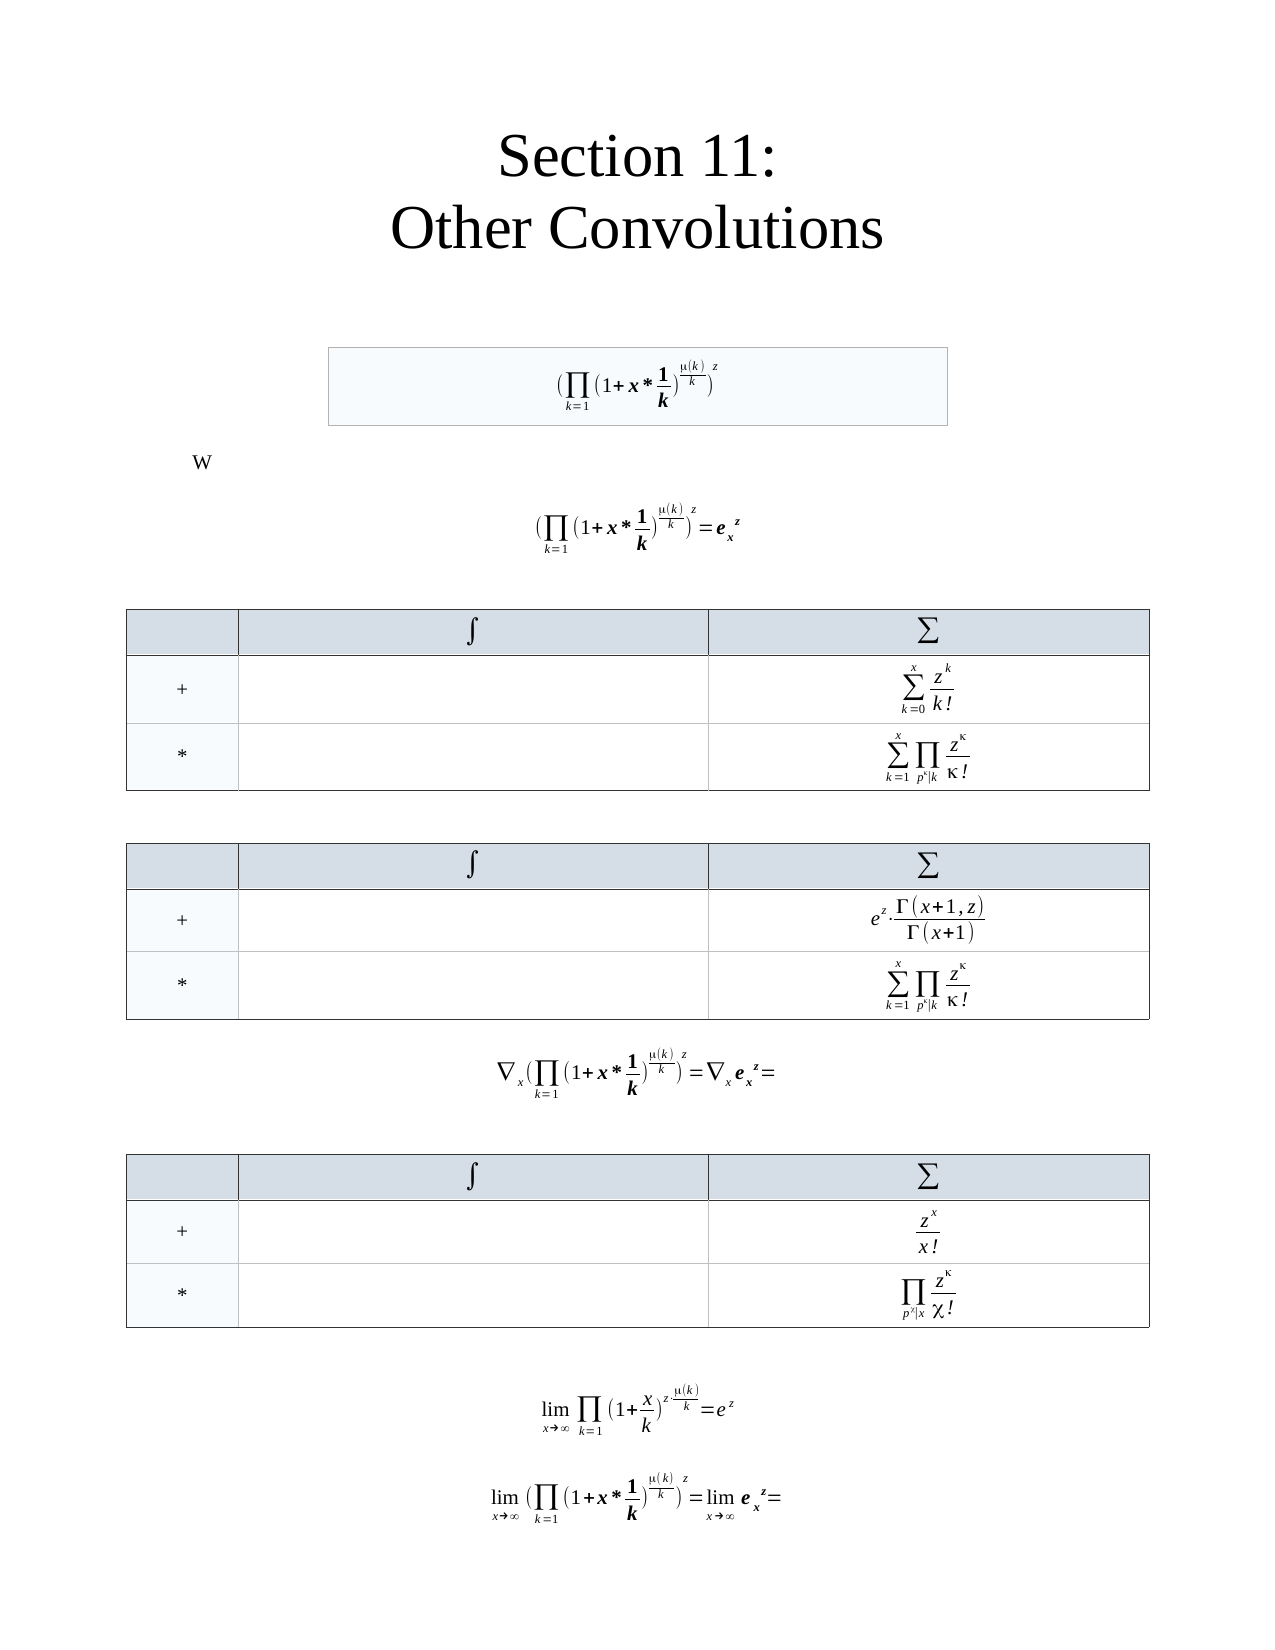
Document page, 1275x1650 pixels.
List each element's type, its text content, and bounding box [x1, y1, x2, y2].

table_cell * [127, 724, 238, 790]
table_cell [239, 656, 708, 722]
table_header [239, 1155, 708, 1199]
table_header [127, 1155, 238, 1199]
table_header [127, 844, 238, 888]
table_cell + [127, 1201, 238, 1263]
table_header [239, 610, 708, 654]
table_cell [239, 1264, 708, 1327]
text Section 11: [118, 118, 1157, 190]
table_cell [239, 890, 708, 951]
table_cell [239, 724, 708, 790]
text Other Convolutions [118, 190, 1157, 262]
table_header [127, 610, 238, 654]
table_cell + [127, 656, 238, 722]
table_header [239, 844, 708, 888]
table_cell * [127, 1264, 238, 1327]
table_cell [709, 1201, 1149, 1263]
table_header [709, 844, 1149, 888]
table_cell [239, 1201, 708, 1263]
table_cell + [127, 890, 238, 951]
table_cell [709, 724, 1149, 790]
table_cell [239, 952, 708, 1019]
table_cell [709, 952, 1149, 1019]
text W [118, 450, 1157, 474]
table_cell * [127, 952, 238, 1019]
table_header [709, 610, 1149, 654]
table_cell [709, 890, 1149, 951]
table_header [709, 1155, 1149, 1199]
table_cell [709, 1264, 1149, 1327]
table_cell [709, 656, 1149, 722]
